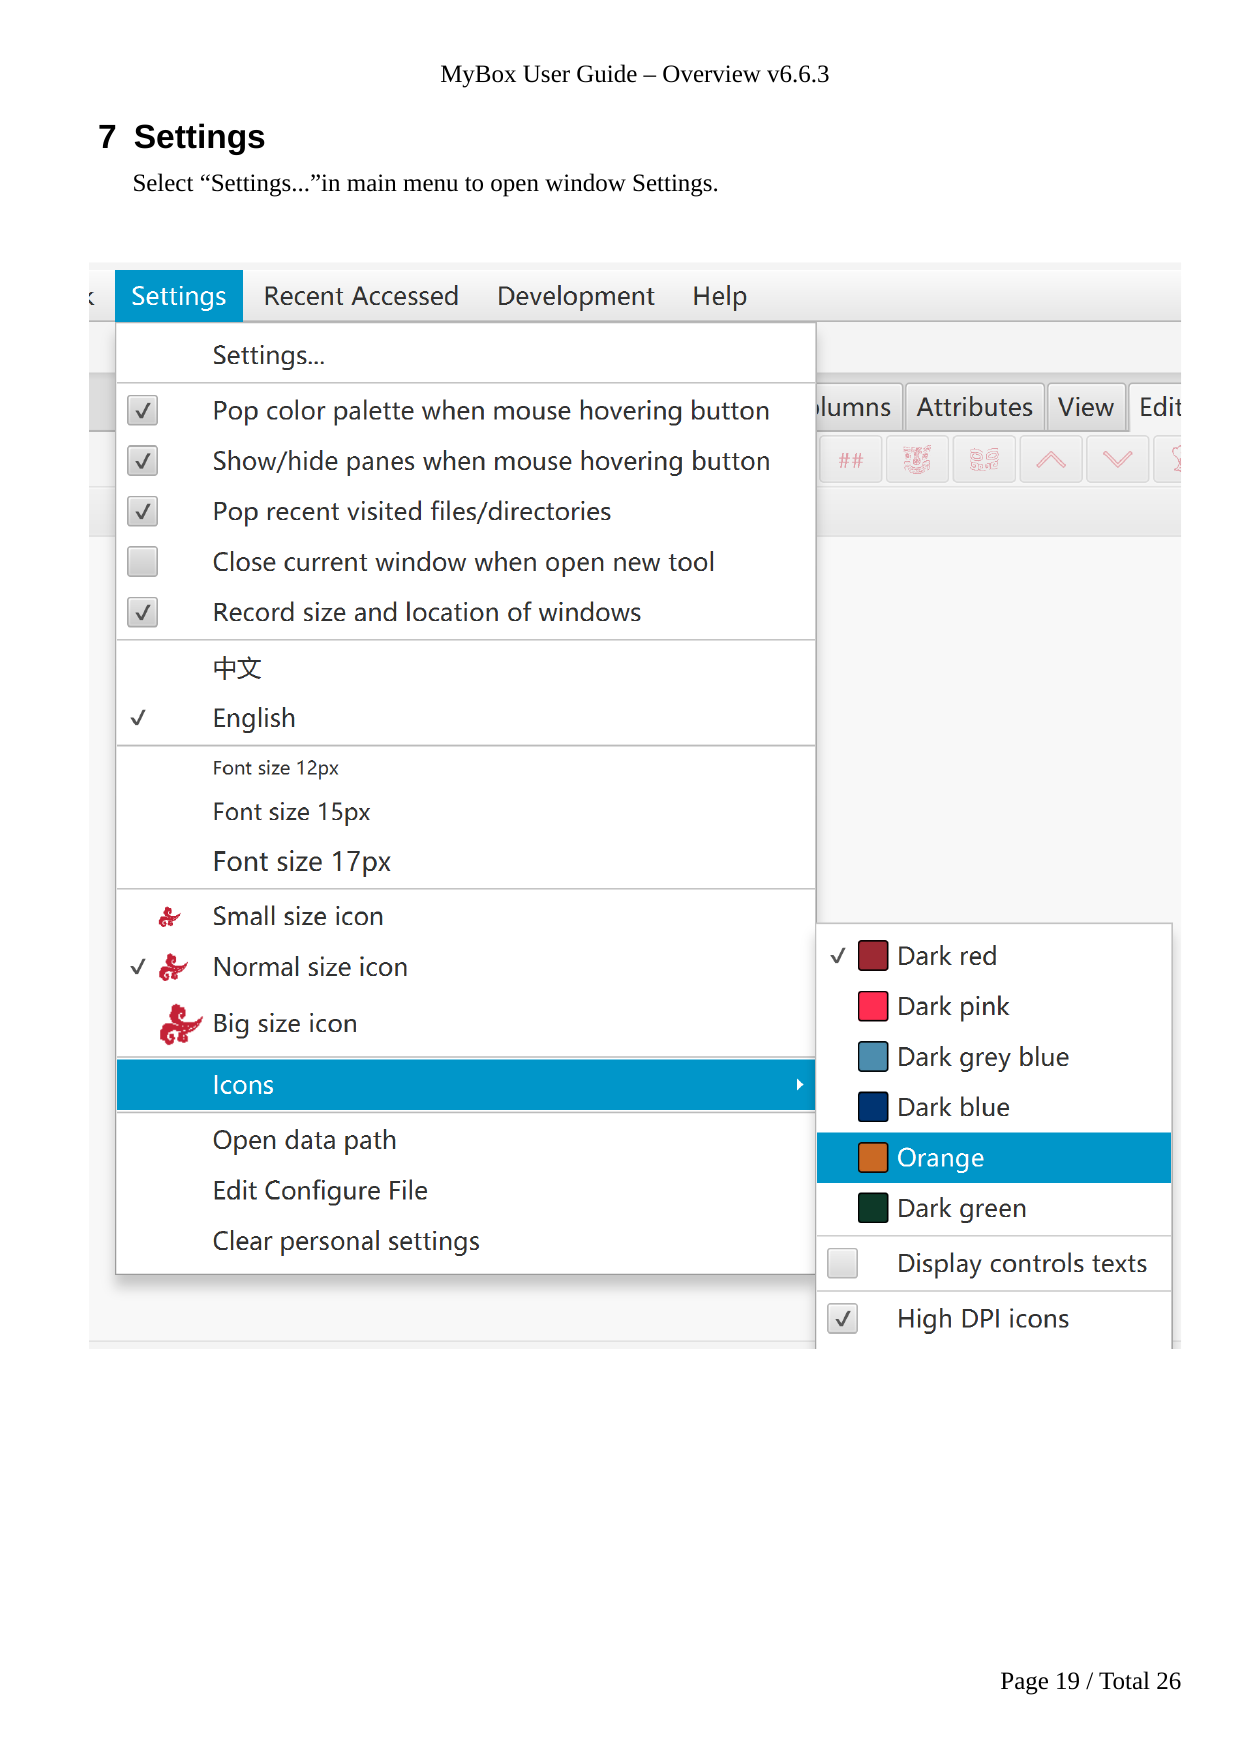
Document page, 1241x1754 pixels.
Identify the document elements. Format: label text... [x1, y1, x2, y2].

subtitle Settings [88, 117, 1181, 156]
text Select “Settings...”in main menu to open window Settings. [88, 168, 1181, 197]
picture [88, 251, 1182, 1349]
